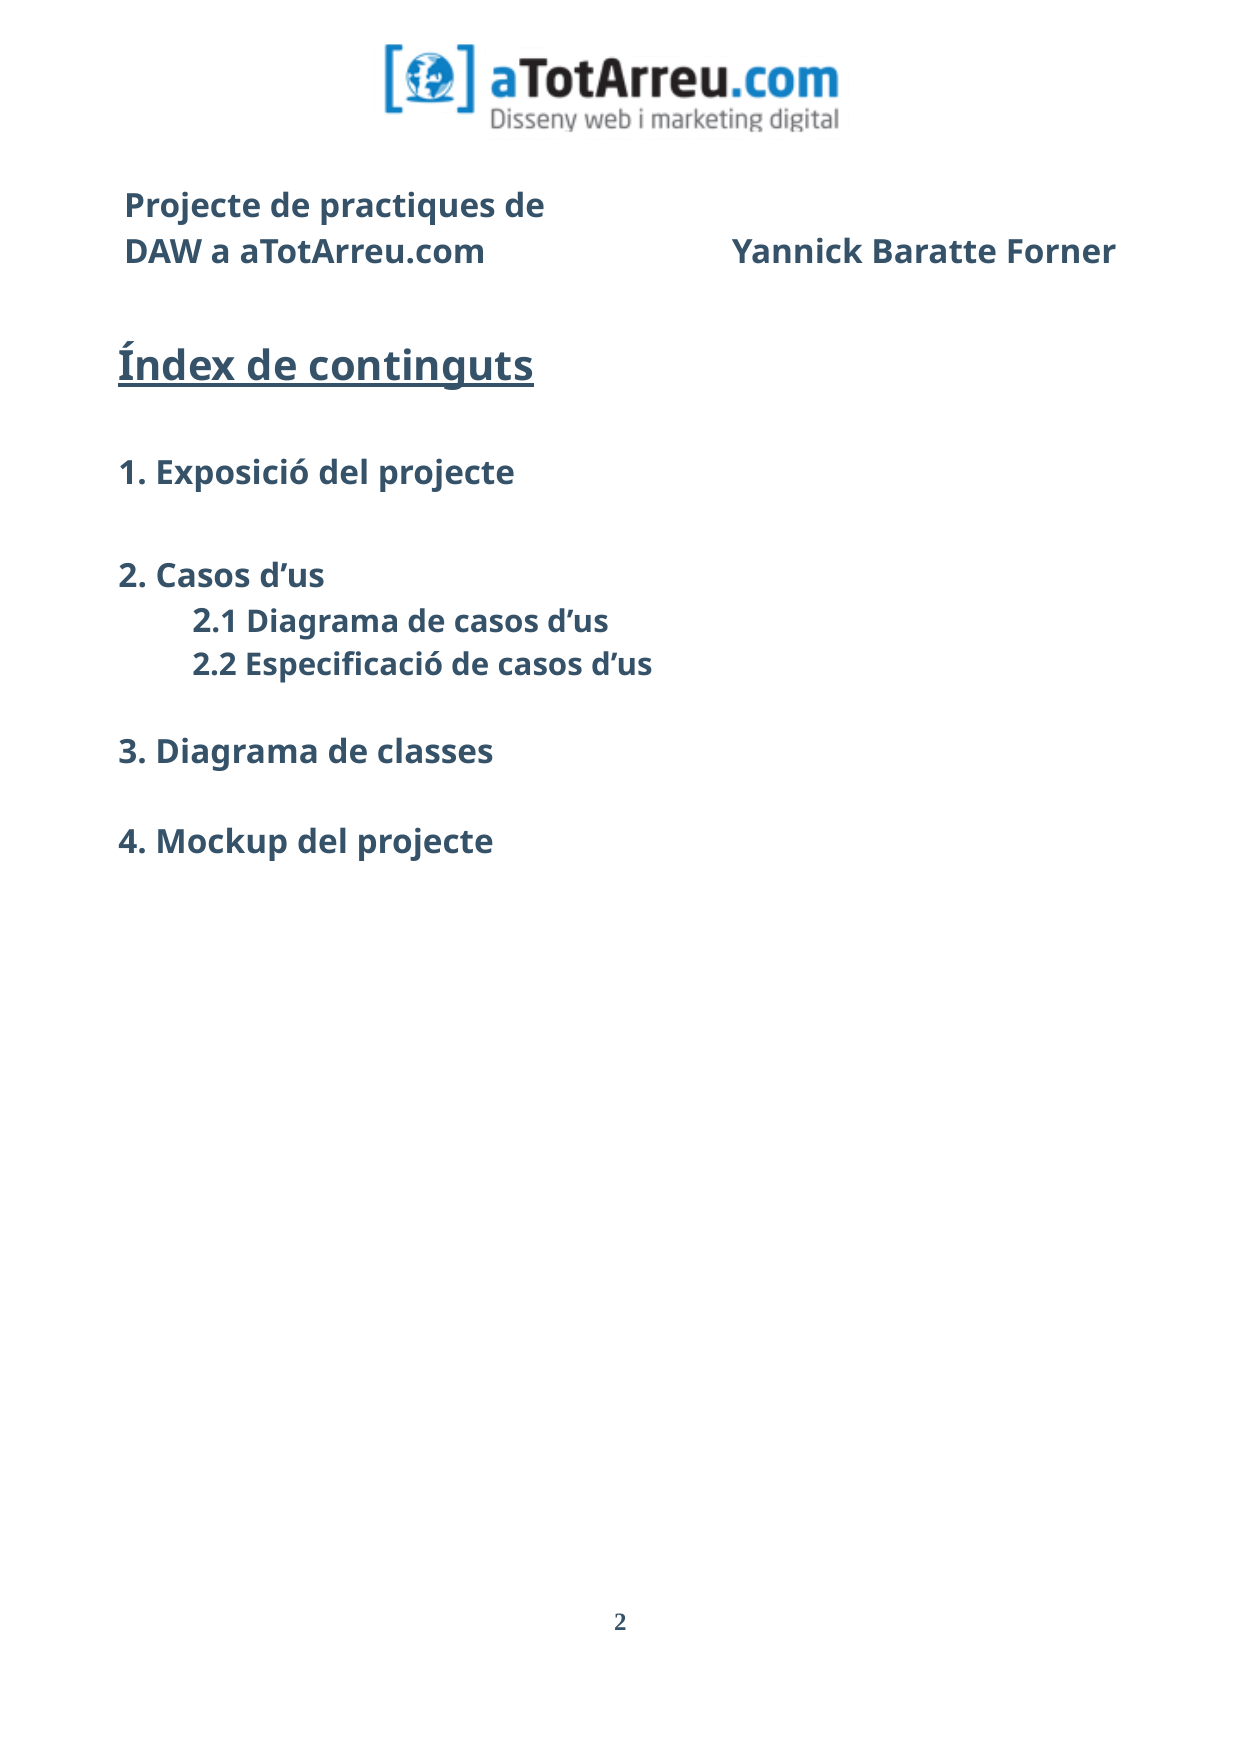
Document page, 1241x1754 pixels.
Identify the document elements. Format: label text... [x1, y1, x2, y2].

text 3. Diagrama de classes [118, 727, 1122, 773]
table_header Projecte de practiques de DAW a aTotArreu.com [119, 177, 620, 279]
text 2.1 Diagrama de casos d’us [118, 597, 1122, 642]
text Índex de continguts [118, 336, 1122, 392]
text 2.2 Especificació de casos d’us [118, 642, 1122, 685]
text 4. Mockup del projecte [118, 818, 1122, 864]
text 2. Casos d’us [118, 551, 1122, 597]
text 1. Exposició del projecte [118, 449, 1122, 494]
picture [356, 37, 873, 141]
table_header Yannick Baratte Forner [621, 177, 1122, 279]
